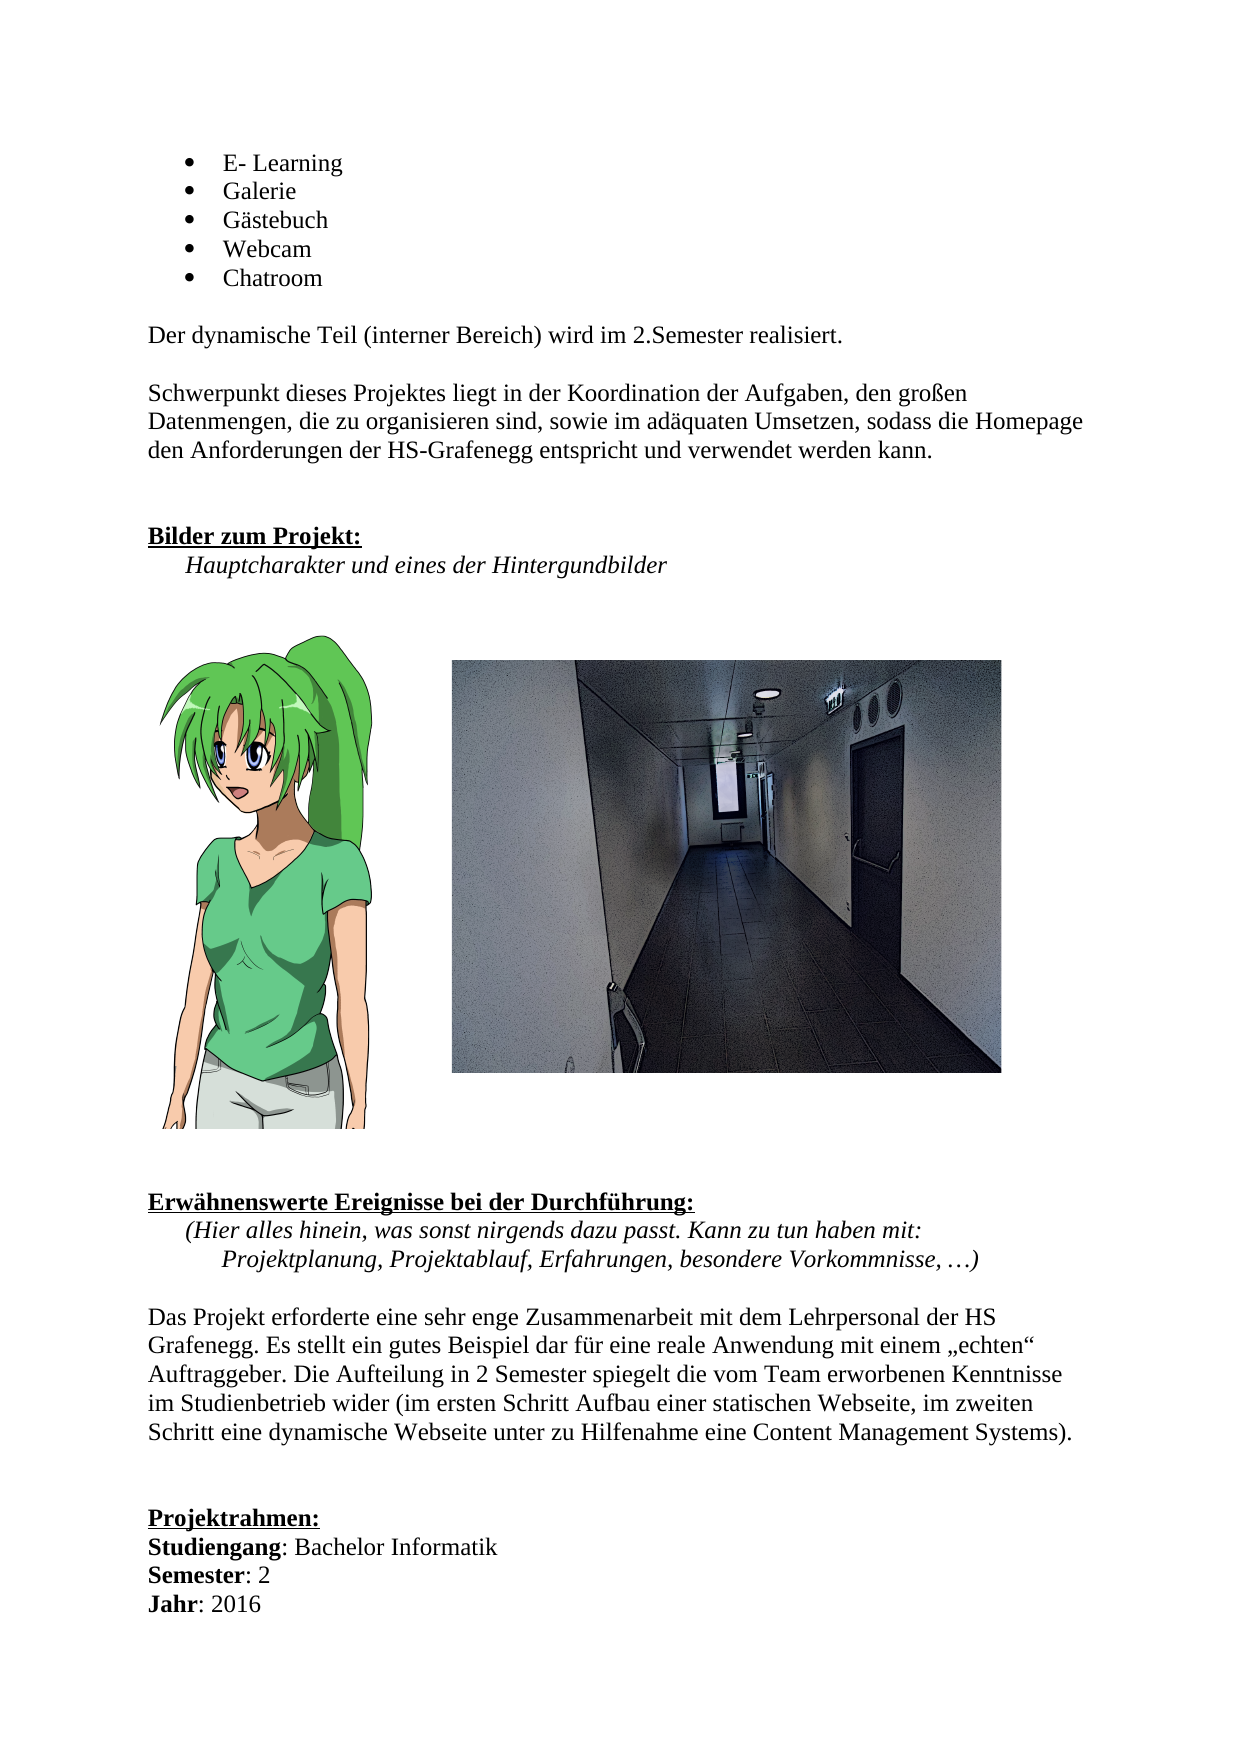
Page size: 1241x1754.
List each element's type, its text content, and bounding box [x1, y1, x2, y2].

text Hauptcharakter und eines der Hintergundbilder [185, 550, 1048, 579]
picture [155, 581, 376, 1129]
text Jahr: 2016 [148, 1589, 1093, 1618]
list Gästebuch [185, 205, 1093, 234]
text Schwerpunkt dieses Projektes liegt in der Koordination der Aufgaben, den großen Datenmengen, die zu organisieren sind, sowie im adäquaten Umsetzen, sodass die Homepage den Anforderungen der HS-Grafenegg entspricht und verwendet werden kann. [148, 378, 1093, 464]
text Projektrahmen: [148, 1503, 1093, 1532]
text Semester: 2 [148, 1560, 1093, 1589]
text Das Projekt erforderte eine sehr enge Zusammenarbeit mit dem Lehrpersonal der HS Grafenegg. Es stellt ein gutes Beispiel dar für eine reale Anwendung mit einem „echten“ Auftraggeber. Die Aufteilung in 2 Semester spiegelt die vom Team erworbenen Kenntnisse im Studienbetrieb wider (im ersten Schritt Aufbau einer statischen Webseite, im zweiten Schritt eine dynamische Webseite unter zu Hilfenahme eine Content Management Systems). [148, 1302, 1093, 1445]
text (Hier alles hinein, was sonst nirgends dazu passt. Kann zu tun haben mit: [185, 1215, 1048, 1244]
text Studiengang: Bachelor Informatik [148, 1532, 1093, 1560]
list E- Learning [185, 148, 1093, 176]
list Chatroom [185, 263, 1093, 291]
list Galerie [185, 176, 1093, 205]
list Webcam [185, 234, 1093, 263]
text Erwähnenswerte Ereignisse bei der Durchführung: [148, 1187, 1093, 1215]
text Der dynamische Teil (interner Bereich) wird im 2.Semester realisiert. [148, 320, 1093, 349]
text Projektplanung, Projektablauf, Erfahrungen, besondere Vorkommnisse, …) [185, 1244, 1048, 1273]
text Bilder zum Projekt: [148, 521, 1093, 550]
picture [451, 660, 1002, 1073]
